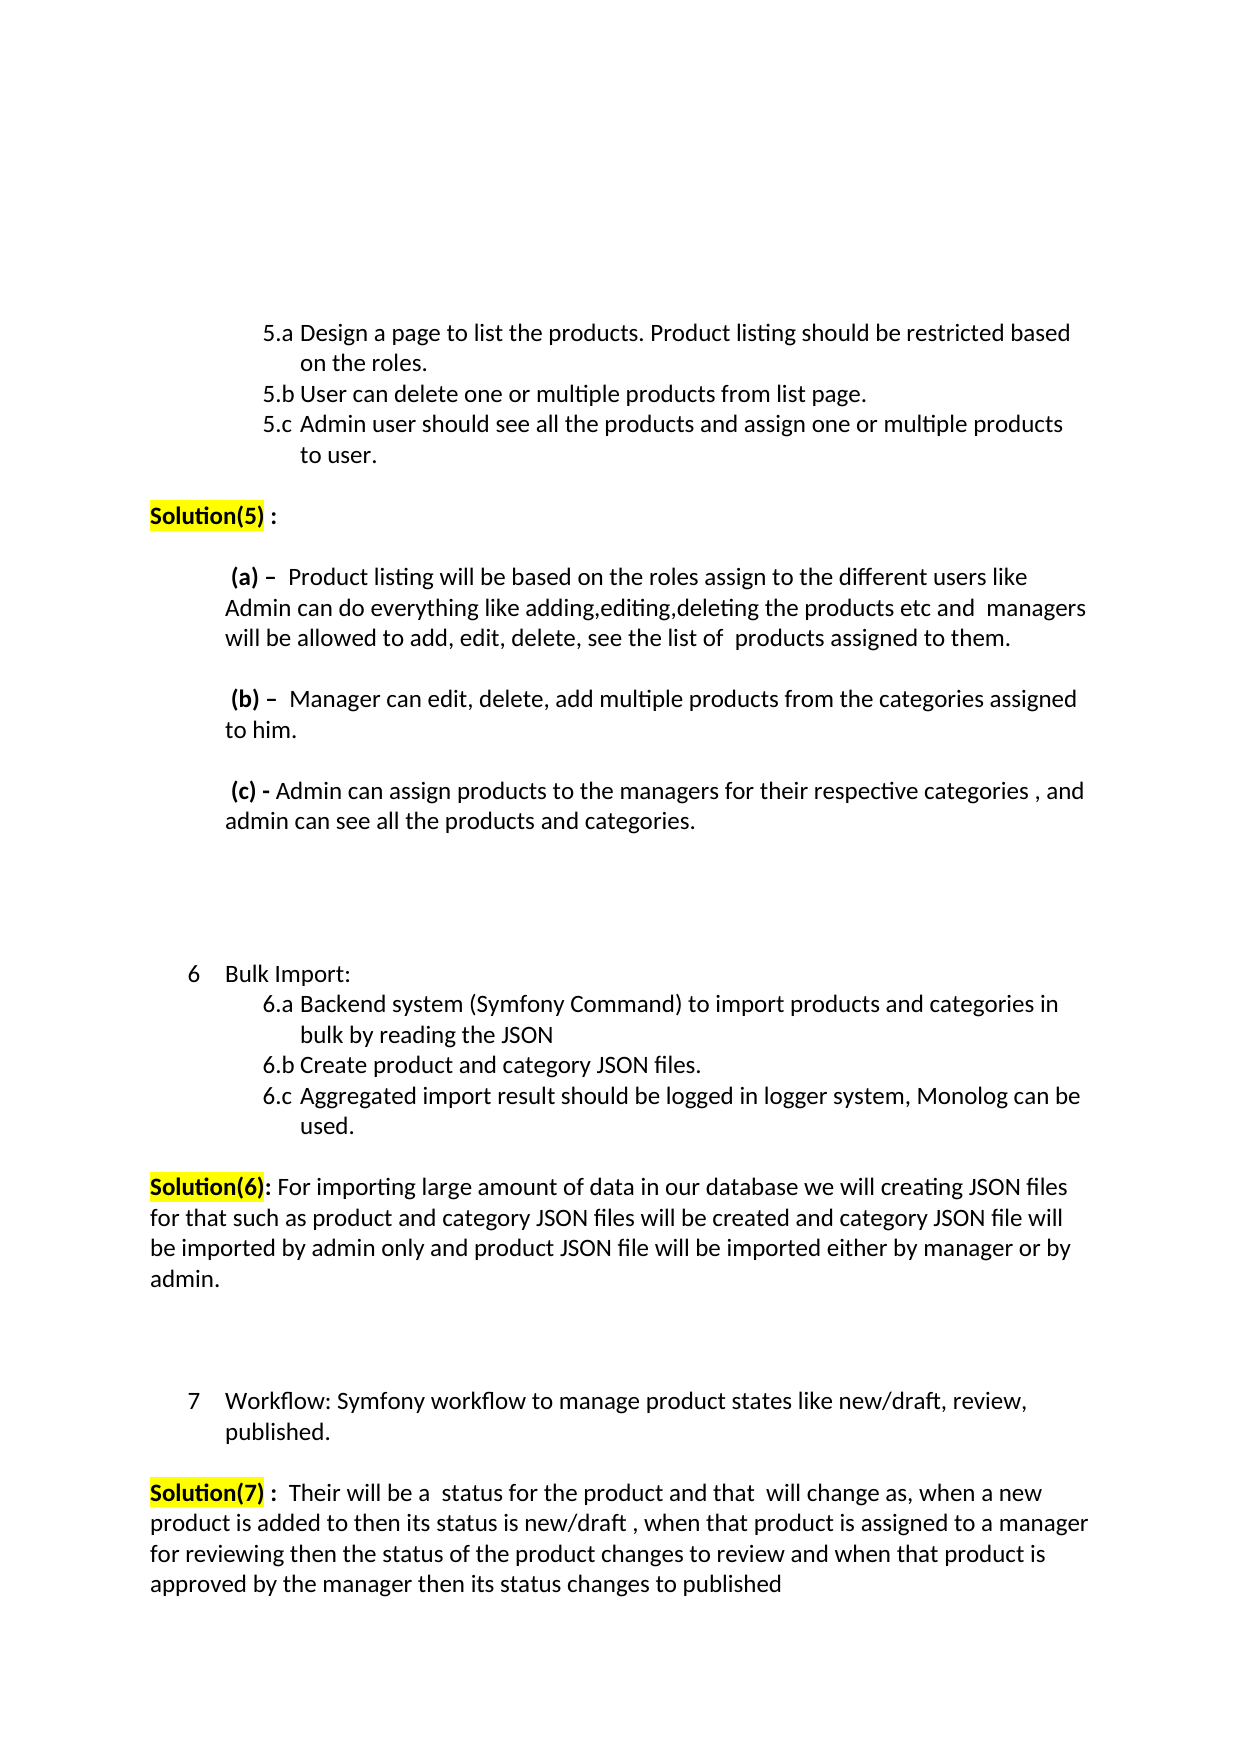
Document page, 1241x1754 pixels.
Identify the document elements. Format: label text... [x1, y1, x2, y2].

list (a) – Product listing will be based on the roles assign to the different users like Admin can do everything like adding,editing,deleting the products etc and managers will be allowed to add, edit, delete, see the list of products assigned to them. [225, 561, 1090, 653]
list Create product and category JSON files. [262, 1049, 1090, 1080]
list (c) - Admin can assign products to the managers for their respective categories , and admin can see all the products and categories. [225, 775, 1090, 836]
list Solution(6): For importing large amount of data in our database we will creating JSON files for that such as product and category JSON files will be created and category JSON file will be imported by admin only and product JSON file will be imported either by manager or by admin. [150, 1172, 1090, 1294]
list Admin user should see all the products and assign one or multiple products to user. [262, 408, 1090, 469]
list Design a page to list the products. Product listing should be restricted based on the roles. [262, 317, 1090, 378]
list Workflow: Symfony workflow to manage product states like new/draft, review, published. [187, 1385, 1090, 1446]
list Solution(5) : [150, 500, 1090, 531]
list (b) – Manager can edit, delete, add multiple products from the categories assigned to him. [225, 683, 1090, 744]
list User can delete one or multiple products from list page. [262, 378, 1090, 408]
list Backend system (Symfony Command) to import products and categories in bulk by reading the JSON [262, 988, 1090, 1049]
list Solution(7) : Their will be a status for the product and that will change as, when a new product is added to then its status is new/draft , when that product is assigned to a manager for reviewing then the status of the product changes to review and when that product is approved by the manager then its status changes to published [150, 1477, 1090, 1599]
list Bulk Import: [187, 958, 1090, 988]
list Aggregated import result should be logged in logger system, Monolog can be used. [262, 1080, 1090, 1141]
